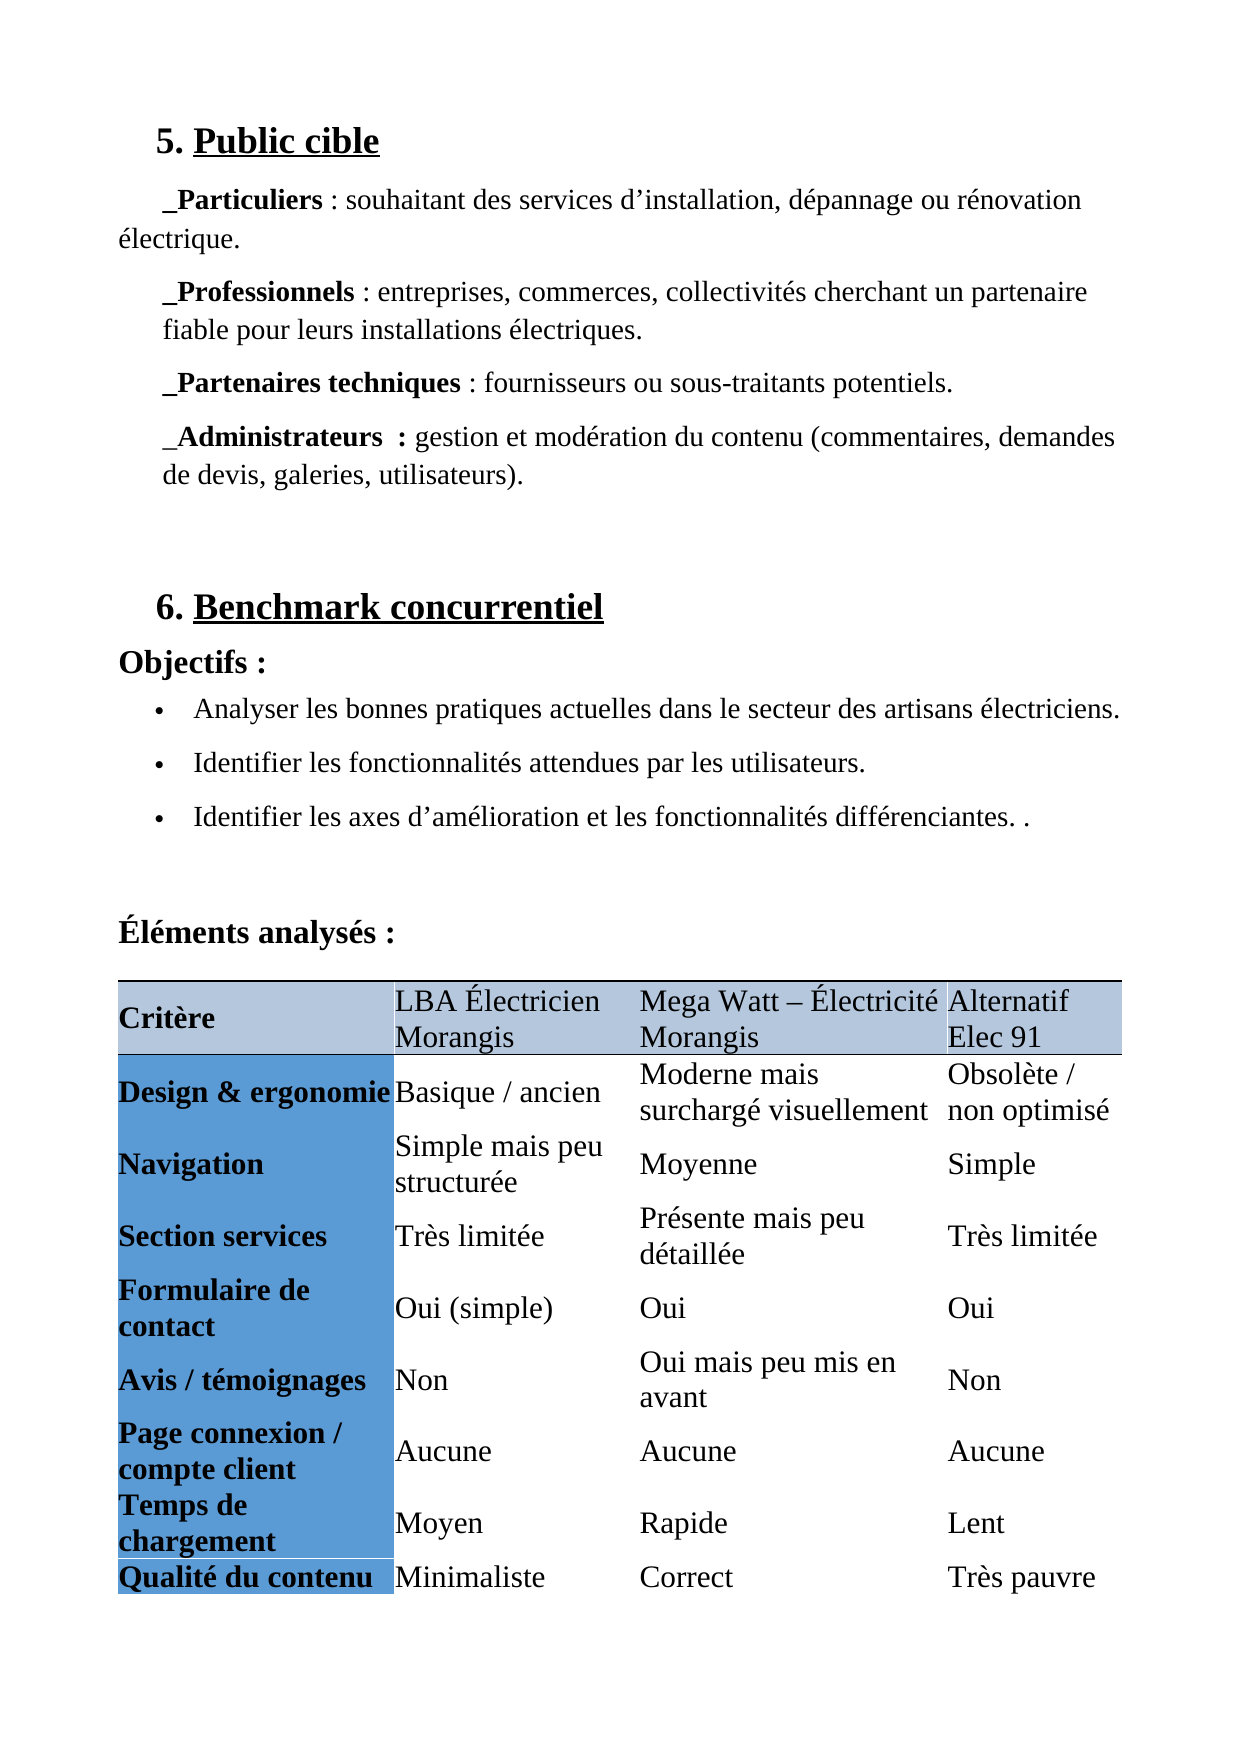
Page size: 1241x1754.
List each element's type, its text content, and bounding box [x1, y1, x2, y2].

text _Particuliers : souhaitant des services d’installation, dépannage ou rénovation électrique. [118, 182, 1122, 254]
table_cell Correct [639, 1559, 947, 1594]
table_cell Oui [639, 1271, 947, 1343]
table_cell Oui mais peu mis en avant [639, 1343, 947, 1415]
table_cell Formulaire de contact [118, 1271, 394, 1343]
table_cell Non [948, 1343, 1122, 1415]
table_cell Rapide [639, 1487, 947, 1558]
table_cell Aucune [948, 1415, 1122, 1487]
table_cell Moderne mais surchargé visuellement [639, 1055, 947, 1127]
table_cell Section services [118, 1199, 394, 1271]
table_header Critère [118, 982, 394, 1054]
table_cell Oui (simple) [395, 1271, 639, 1343]
table_cell Aucune [639, 1415, 947, 1487]
table_header Alternatif Elec 91 [948, 982, 1122, 1054]
subtitle Objectifs : [118, 642, 1122, 680]
table_cell Moyen [395, 1487, 639, 1558]
table_cell Présente mais peu détaillée [639, 1199, 947, 1271]
table_cell Minimaliste [395, 1559, 639, 1594]
table_cell Non [395, 1343, 639, 1415]
table_cell Navigation [118, 1127, 394, 1199]
table_cell Simple [948, 1127, 1122, 1199]
table_cell Oui [948, 1271, 1122, 1343]
table_cell Très limitée [948, 1199, 1122, 1271]
list Public cible [156, 118, 1122, 161]
table_cell Temps de chargement [118, 1487, 394, 1558]
table_cell Avis / témoignages [118, 1343, 394, 1415]
subtitle Éléments analysés : [118, 912, 1122, 951]
text _Partenaires techniques : fournisseurs ou sous-traitants potentiels. [162, 366, 1122, 399]
table_cell Basique / ancien [395, 1055, 639, 1127]
list Identifier les fonctionnalités attendues par les utilisateurs. [156, 745, 1122, 779]
table_header Mega Watt – Électricité Morangis [639, 982, 947, 1054]
text _Professionnels : entreprises, commerces, collectivités cherchant un partenaire fiable pour leurs installations électriques. [162, 274, 1122, 346]
list Analyser les bonnes pratiques actuelles dans le secteur des artisans électriciens. [156, 691, 1122, 724]
table_cell Très limitée [395, 1199, 639, 1271]
table_cell Moyenne [639, 1127, 947, 1199]
list Benchmark concurrentiel [156, 584, 1122, 627]
list Identifier les axes d’amélioration et les fonctionnalités différenciantes. . [156, 799, 1122, 833]
table_cell Très pauvre [948, 1559, 1122, 1594]
table_cell Simple mais peu structurée [395, 1127, 639, 1199]
table_cell Design & ergonomie [118, 1055, 394, 1127]
table_cell Obsolète / non optimisé [948, 1055, 1122, 1127]
text _Administrateurs : gestion et modération du contenu (commentaires, demandes de devis, galeries, utilisateurs). [162, 419, 1122, 491]
table_cell Lent [948, 1487, 1122, 1558]
table_cell Aucune [395, 1415, 639, 1487]
table_cell Page connexion / compte client [118, 1415, 394, 1487]
table_cell Qualité du contenu [118, 1559, 394, 1594]
table_header LBA Électricien Morangis [395, 982, 639, 1054]
